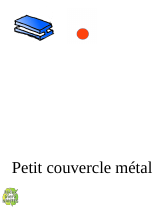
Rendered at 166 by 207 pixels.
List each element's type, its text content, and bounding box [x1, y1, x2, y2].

picture [13, 6, 55, 48]
picture [2, 187, 19, 207]
picture [66, 8, 98, 44]
table_header [6, 6, 13, 46]
table_header [108, 6, 159, 46]
table_cell [6, 46, 159, 152]
table_cell Petit couvercle métal [6, 153, 159, 183]
table_header [57, 6, 108, 46]
